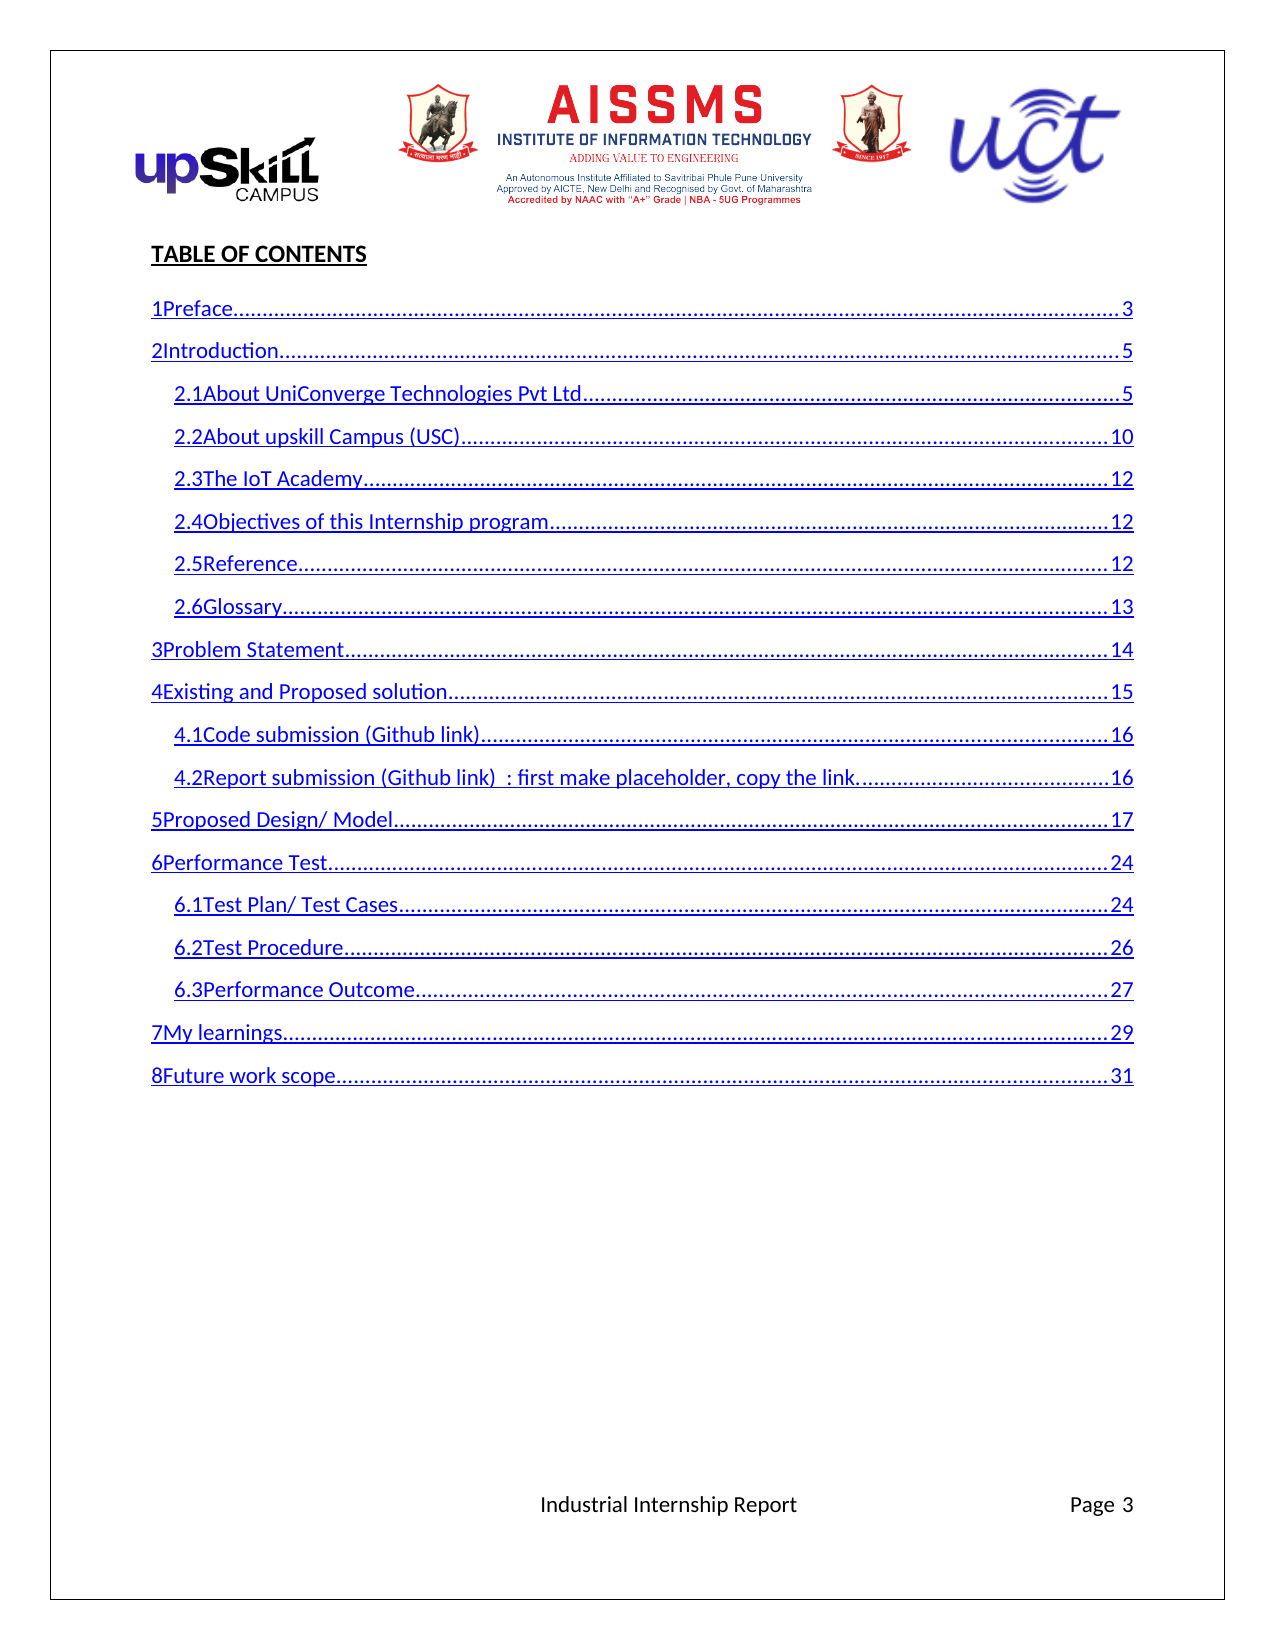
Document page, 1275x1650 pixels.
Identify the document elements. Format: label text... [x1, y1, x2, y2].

text 2.2About upskill Campus (USC) 10 [174, 422, 1133, 446]
text 8Future work scope 31 [151, 1061, 1133, 1085]
text 4.1Code submission (Github link) 16 [174, 720, 1133, 744]
text 2.1About UniConverge Technologies Pvt Ltd 5 [174, 379, 1133, 403]
text 4.2Report submission (Github link) : first make placeholder, copy the link. 16 [174, 763, 1133, 787]
text 6.1Test Plan/ Test Cases 24 [174, 890, 1133, 914]
text 2.5Reference 12 [174, 549, 1133, 574]
text 5Proposed Design/ Model 17 [151, 805, 1133, 829]
text 2.4Objectives of this Internship program 12 [174, 507, 1133, 531]
text 2.3The IoT Academy 12 [174, 464, 1133, 488]
picture [947, 79, 1127, 205]
picture [104, 124, 350, 205]
picture [391, 79, 915, 205]
text 3Problem Statement 14 [151, 635, 1133, 659]
text 2Introduction 5 [151, 337, 1133, 361]
text 7My learnings 29 [151, 1018, 1133, 1042]
text 6Performance Test 24 [151, 848, 1133, 872]
text 1Preface 3 [151, 294, 1133, 318]
text 6.2Test Procedure 26 [174, 933, 1133, 957]
text TABLE OF CONTENTS [151, 238, 1133, 269]
text 2.6Glossary 13 [174, 592, 1133, 616]
text 4Existing and Proposed solution 15 [151, 677, 1133, 702]
text 6.3Performance Outcome 27 [174, 976, 1133, 1000]
